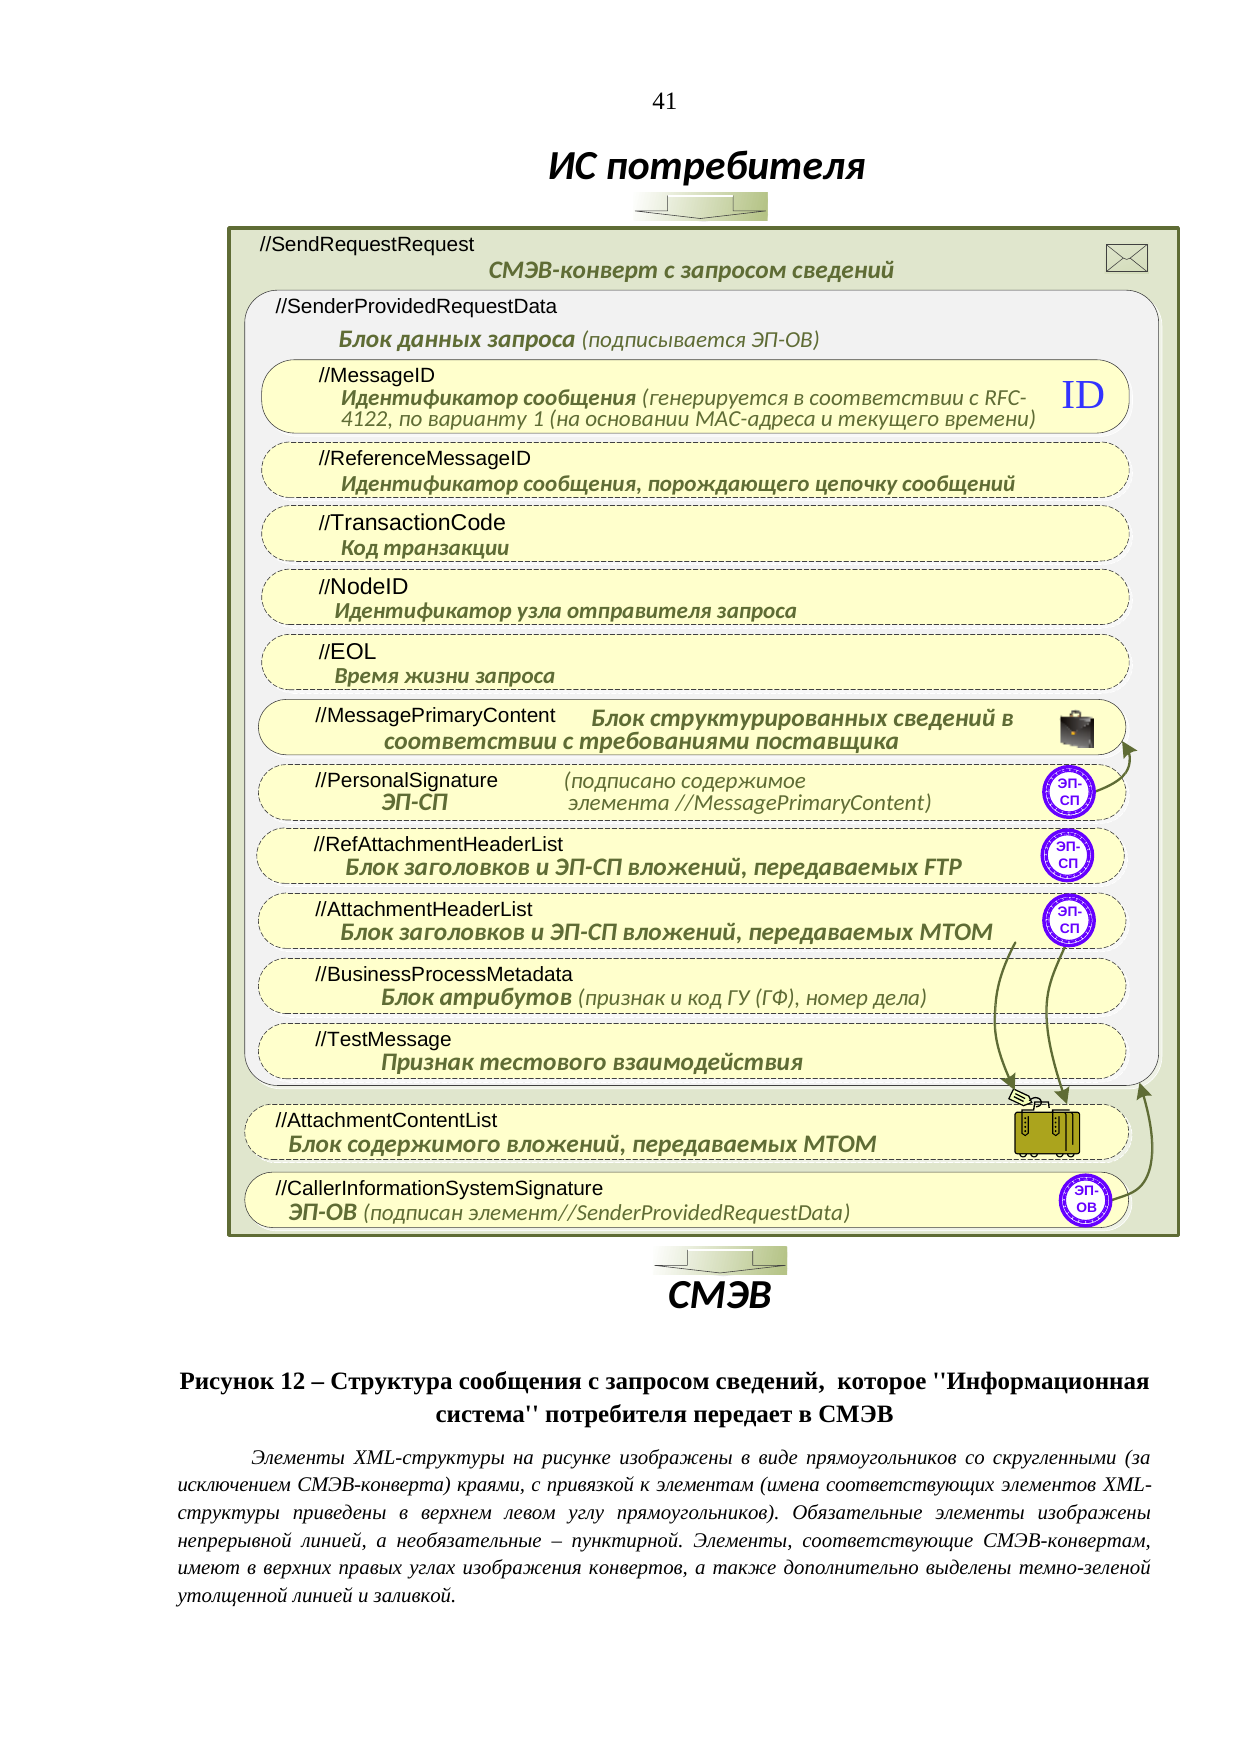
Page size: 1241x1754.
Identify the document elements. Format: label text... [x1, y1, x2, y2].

text Рисунок 12 – Структура сообщения с запросом сведений, которое ''Информационная система'' потребителя передает в СМЭВ [177, 118, 1152, 1428]
text Элементы XML-структуры на рисунке изображены в виде прямоугольников со скругленными (за исключением СМЭВ-конверта) краями, с привязкой к элементам (имена соответствующих элементов XML-структуры приведены в верхнем левом углу прямоугольников). Обязательные элементы изображены непрерывной линией, а необязательные – пунктирной. Элементы, соответствующие СМЭВ-конвертам, имеют в верхних правых углах изображения конвертов, а также дополнительно выделены темно-зеленой утолщенной линией и заливкой. [177, 1445, 1152, 1607]
